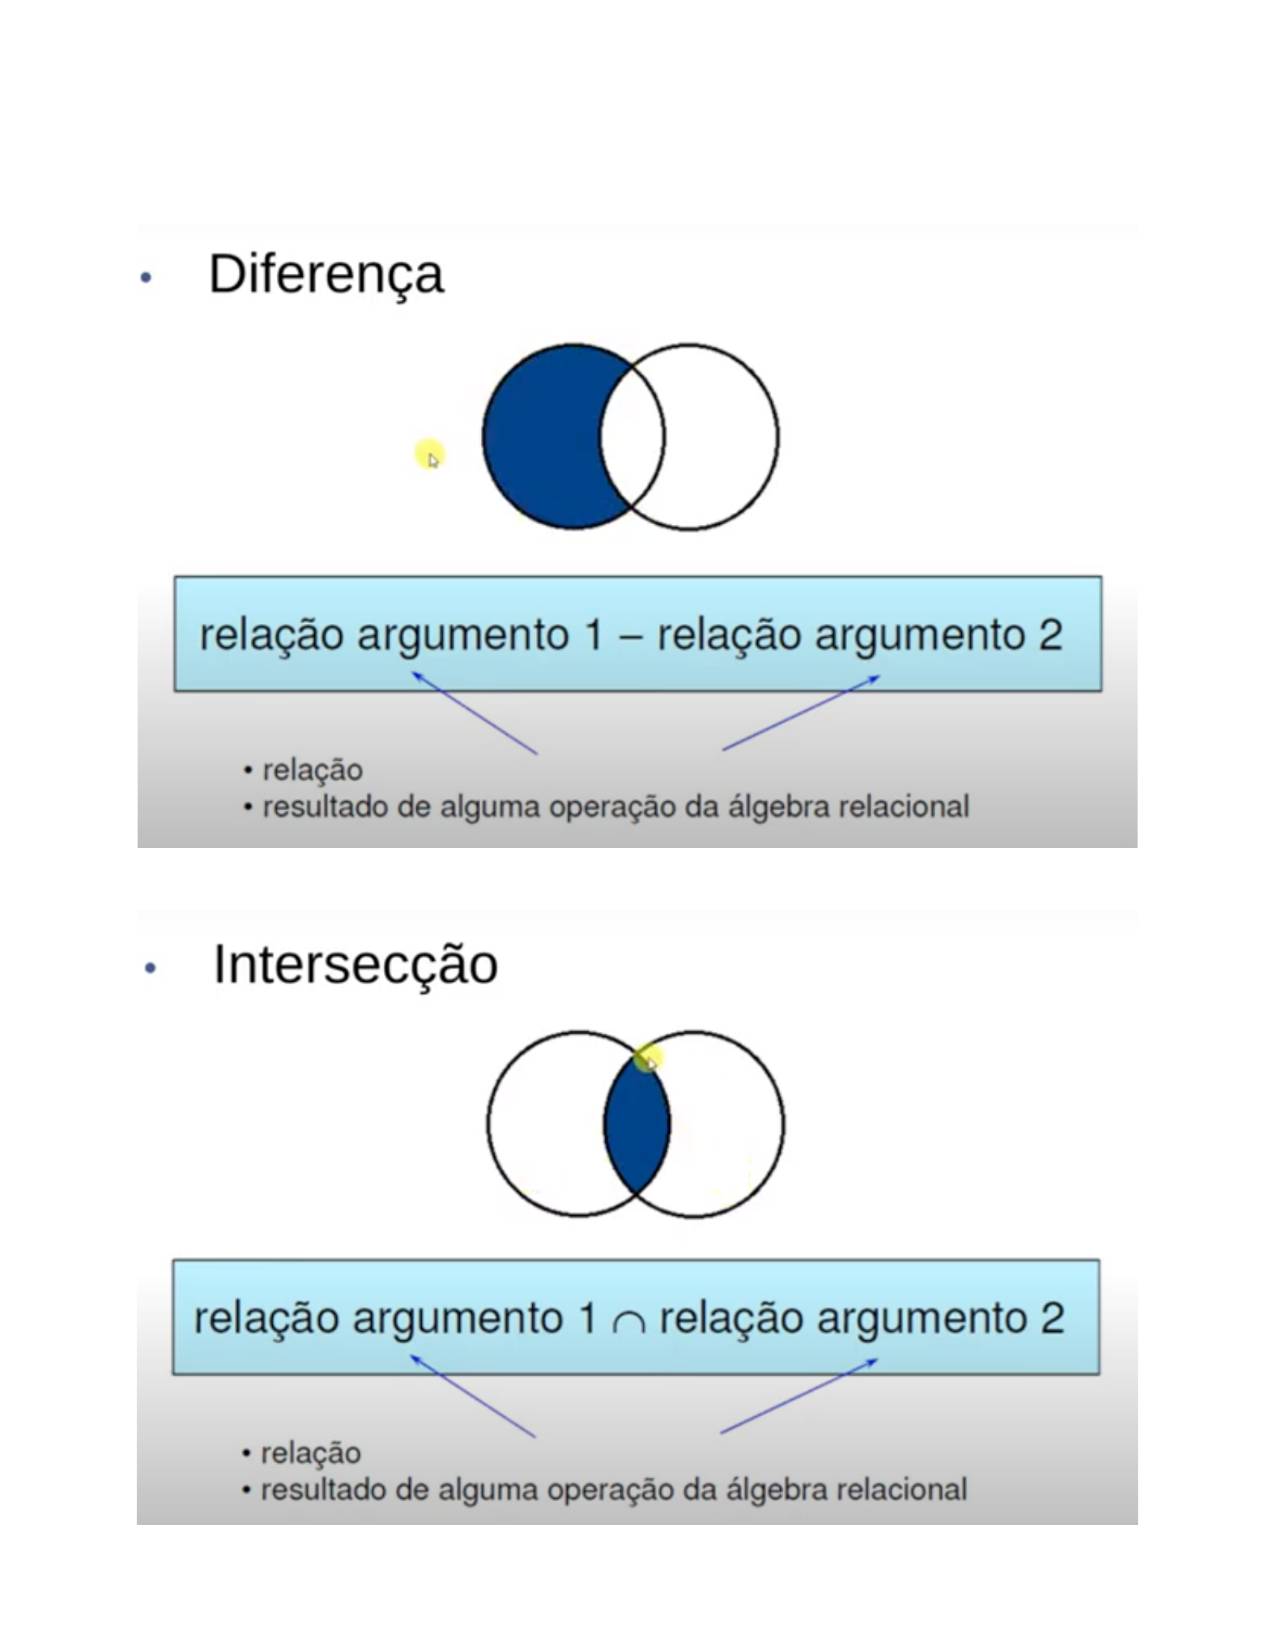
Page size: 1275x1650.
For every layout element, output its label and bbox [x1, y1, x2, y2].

picture [136, 910, 1139, 1525]
picture [137, 224, 1138, 848]
